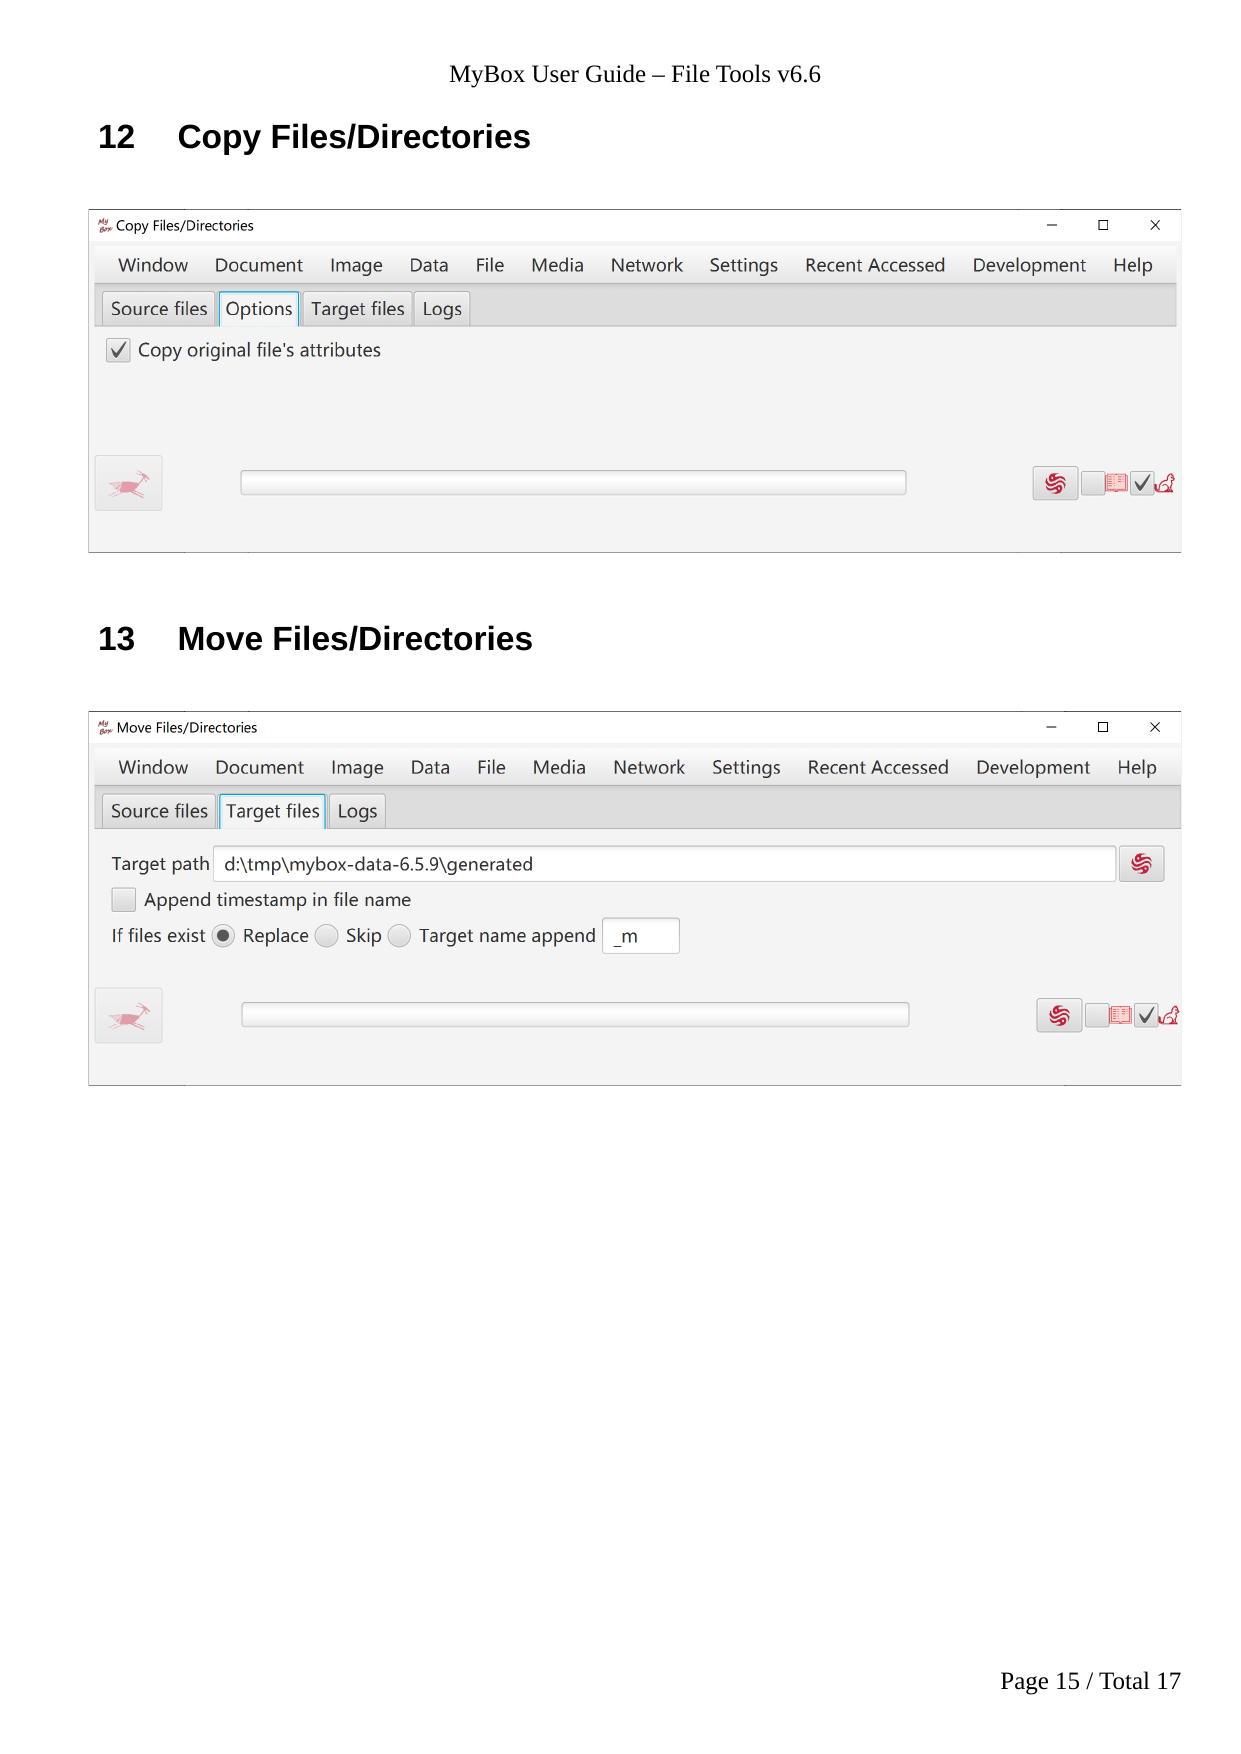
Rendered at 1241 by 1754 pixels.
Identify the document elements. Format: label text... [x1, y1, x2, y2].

picture [88, 711, 1182, 1086]
picture [88, 209, 1182, 553]
subtitle Copy Files/Directories [88, 117, 1181, 156]
subtitle Move Files/Directories [88, 619, 1181, 658]
